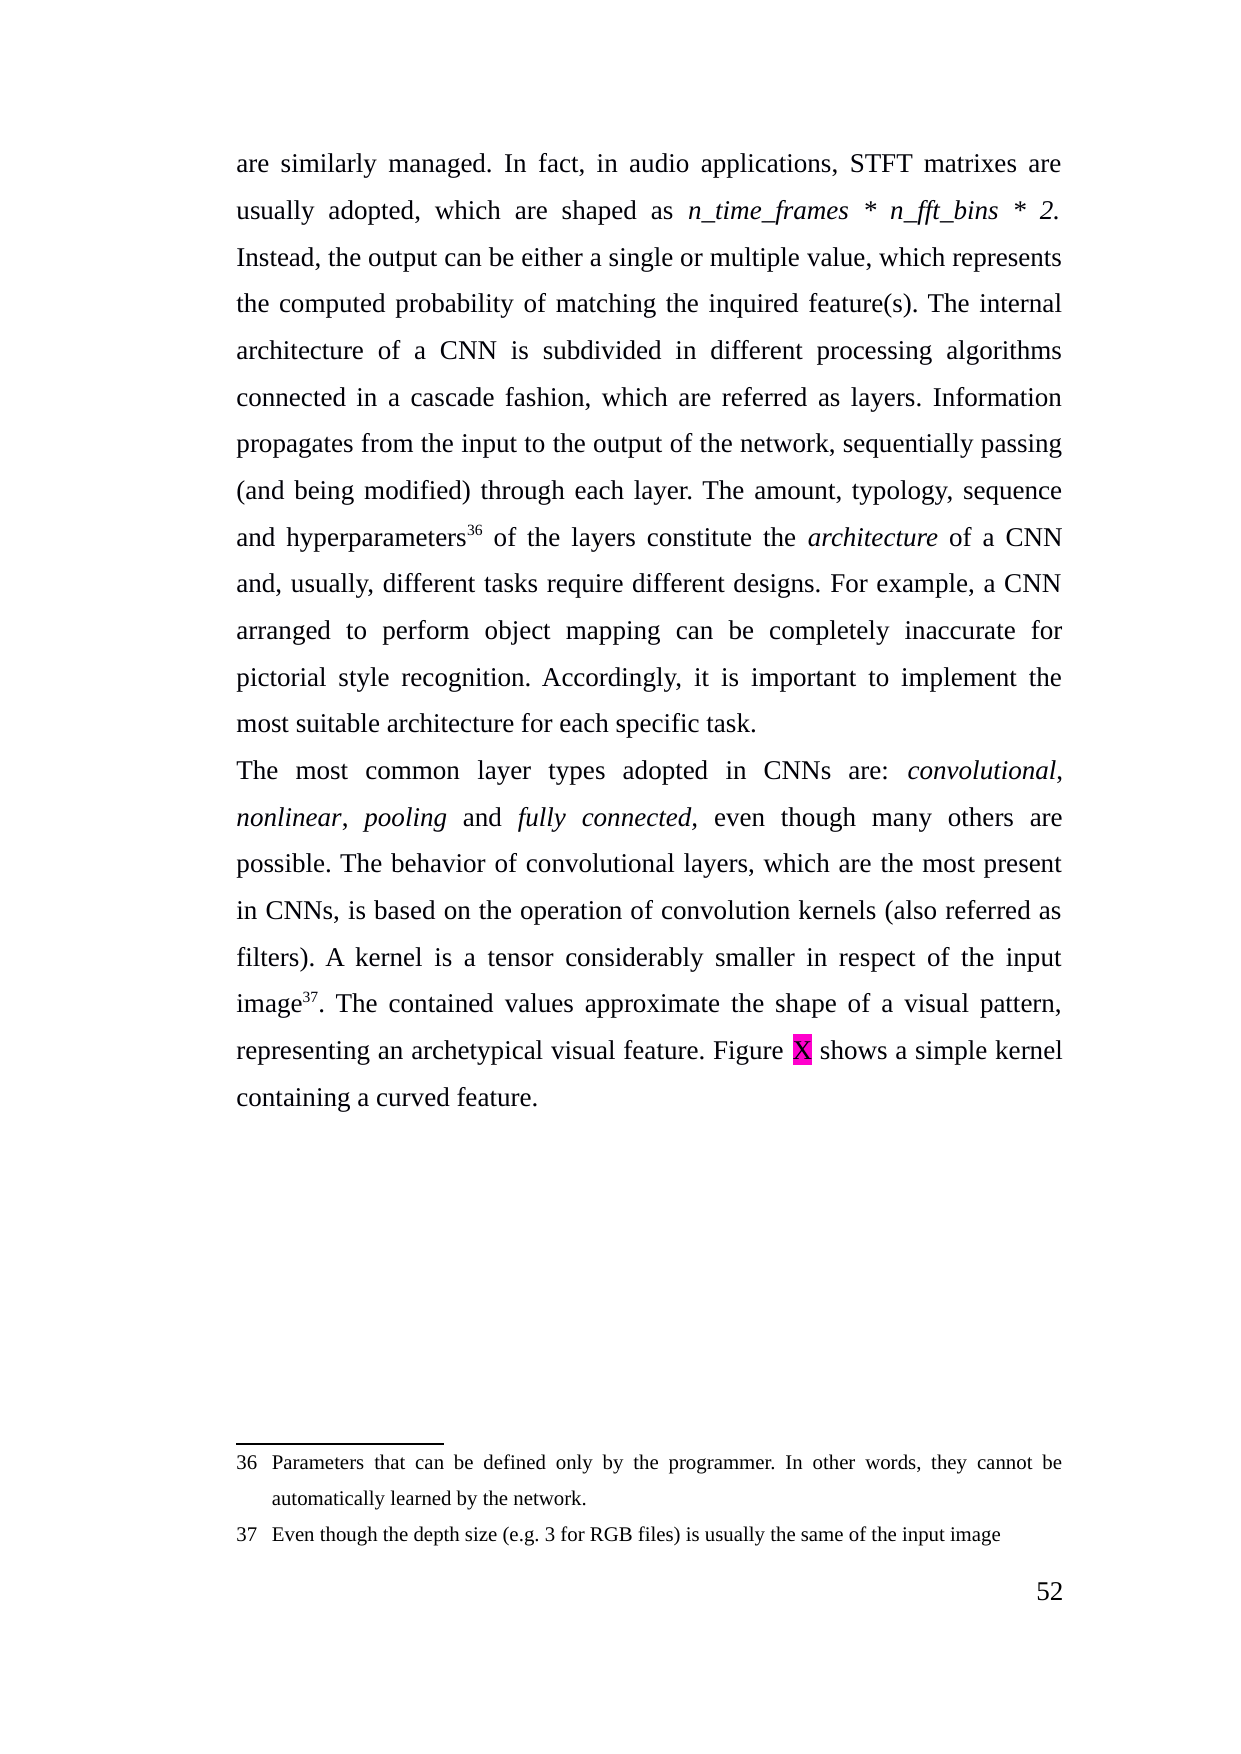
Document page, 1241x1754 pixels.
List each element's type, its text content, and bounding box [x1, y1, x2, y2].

text Parameters that can be defined only by the programmer. In other words, they cannot be automatically learned by the network. [236, 1449, 1063, 1510]
text Even though the depth size (e.g. 3 for RGB files) is usually the same of the input image [236, 1522, 1063, 1546]
text The most common layer types adopted in CNNs are: convolutional, nonlinear, pooling and fully connected, even though many others are possible. The behavior of convolutional layers, which are the most present in CNNs, is based on the operation of convolution kernels (also referred as filters). A kernel is a tensor considerably smaller in respect of the input image. The contained values approximate the shape of a visual pattern, representing an archetypical visual feature. Figure X shows a simple kernel containing a curved feature. [236, 754, 1063, 1112]
text are similarly managed. In fact, in audio applications, STFT matrixes are usually adopted, which are shaped as n_time_frames * n_fft_bins * 2. Instead, the output can be either a single or multiple value, which represents the computed probability of matching the inquired feature(s). The internal architecture of a CNN is subdivided in different processing algorithms connected in a cascade fashion, which are referred as layers. Information propagates from the input to the output of the network, sequentially passing (and being modified) through each layer. The amount, typology, sequence and hyperparameters of the layers constitute the architecture of a CNN and, usually, different tasks require different designs. For example, a CNN arranged to perform object mapping can be completely inaccurate for pictorial style recognition. Accordingly, it is important to implement the most suitable architecture for each specific task. [236, 148, 1063, 739]
